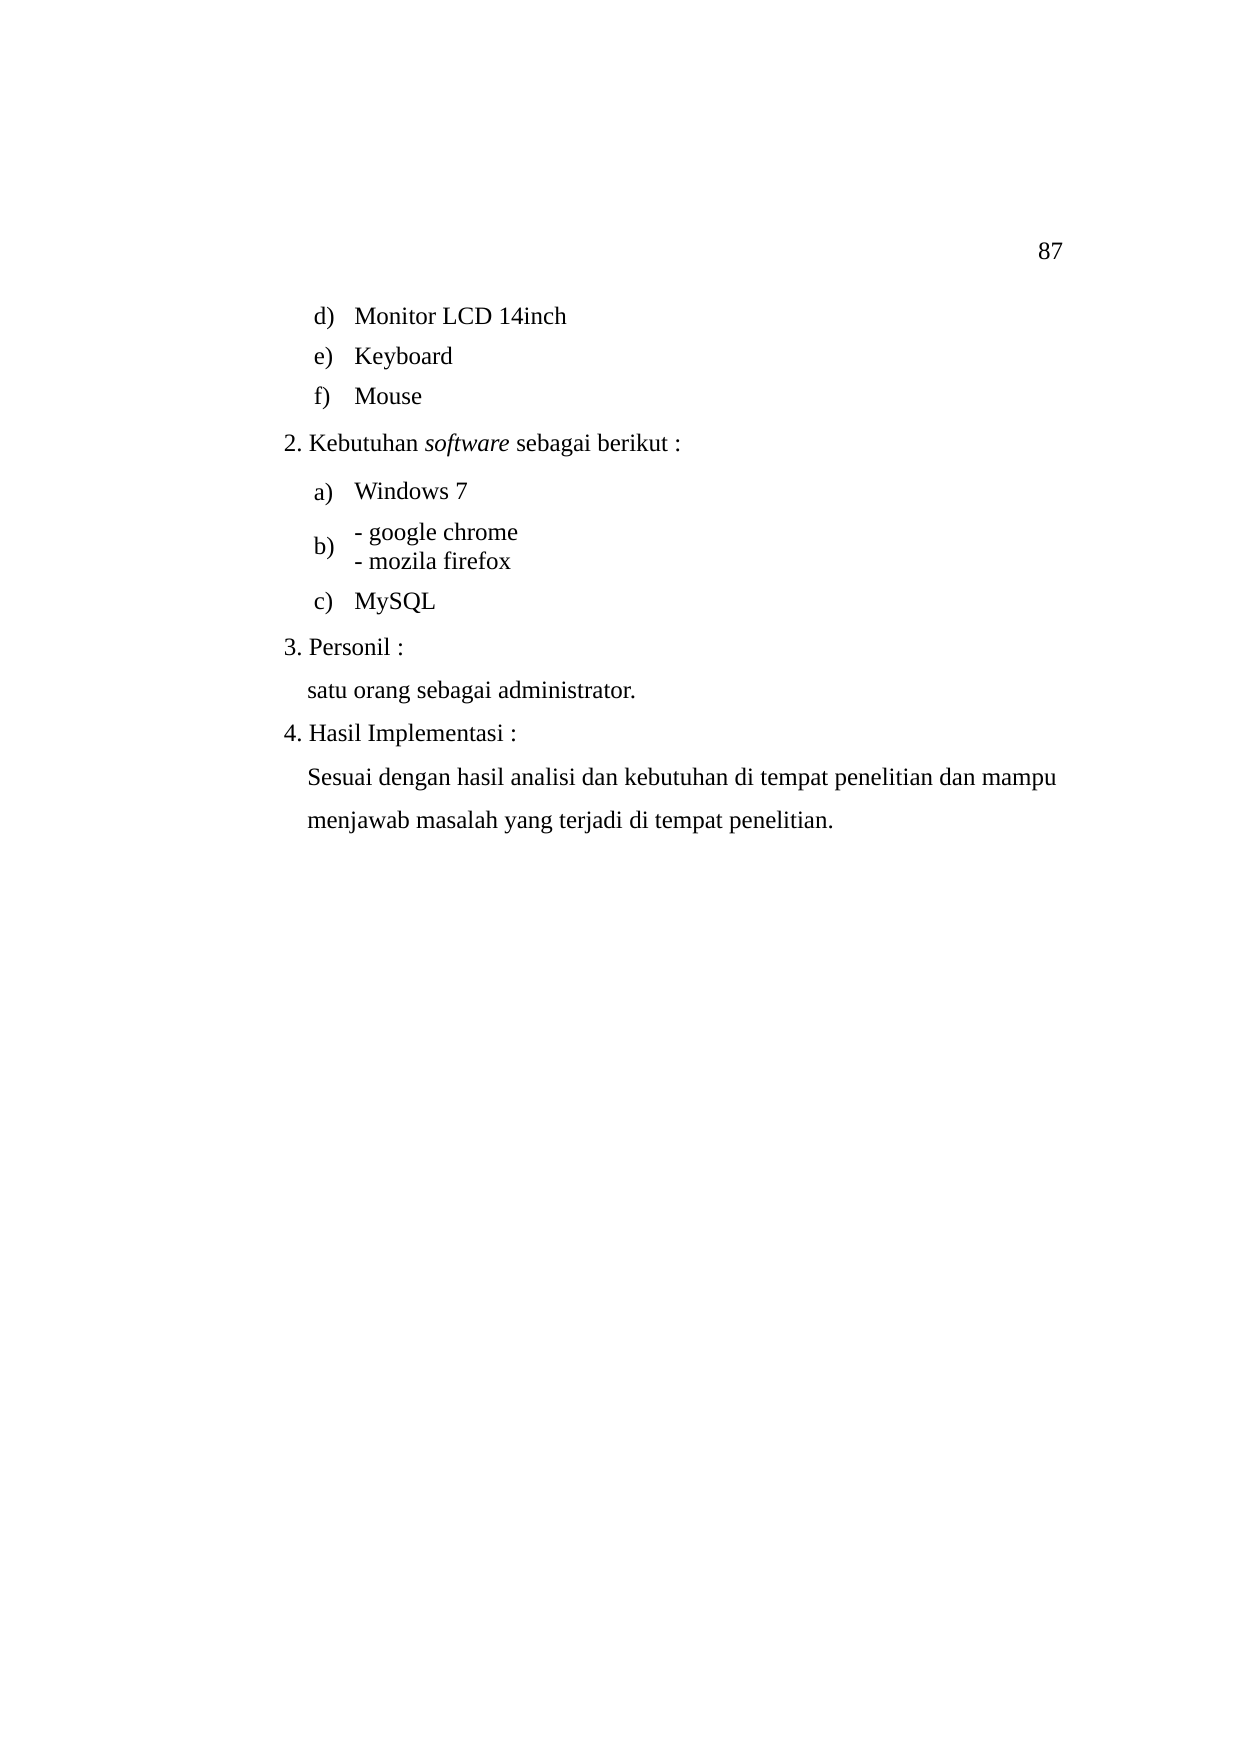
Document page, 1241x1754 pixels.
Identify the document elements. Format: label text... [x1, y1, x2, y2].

table_cell b) [308, 511, 348, 580]
list 3. Personil : [283, 632, 1063, 661]
table_cell - google chrome - mozila firefox [349, 511, 722, 580]
table_cell Mouse [349, 376, 722, 416]
table_cell e) [308, 335, 348, 376]
list 4. Hasil Implementasi : [283, 718, 1063, 747]
table_header Windows 7 [349, 471, 722, 511]
table_cell Keyboard [349, 335, 722, 376]
table_cell Monitor LCD 14inch [349, 295, 722, 335]
table_header a) [308, 471, 348, 511]
table_cell c) [308, 580, 348, 621]
table_cell f) [308, 376, 348, 416]
table_cell MySQL [349, 580, 722, 621]
table_cell d) [308, 295, 348, 335]
list Sesuai dengan hasil analisi dan kebutuhan di tempat penelitian dan mampu menjawab masalah yang terjadi di tempat penelitian. [307, 762, 1063, 833]
list satu orang sebagai administrator. [307, 675, 1063, 704]
list 2. Kebutuhan software sebagai berikut : [283, 428, 1063, 456]
